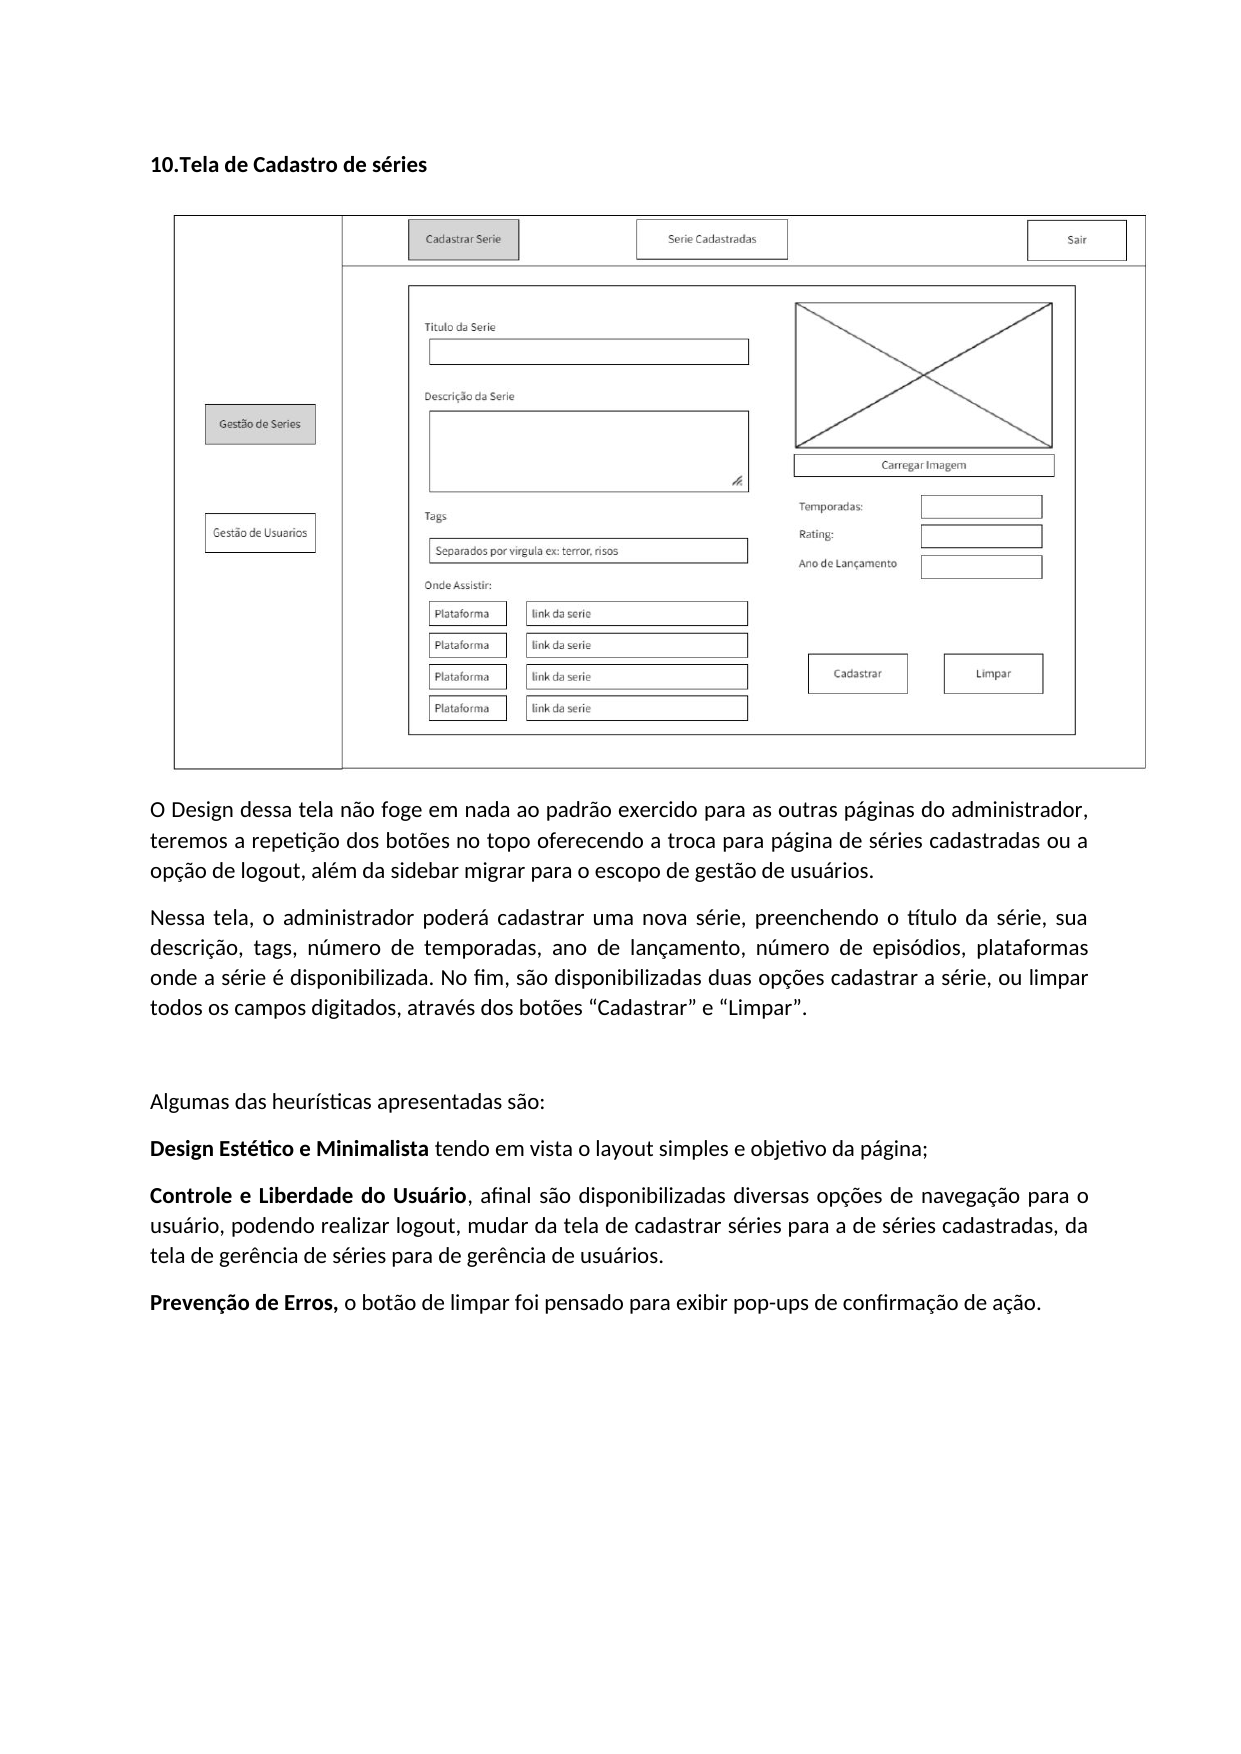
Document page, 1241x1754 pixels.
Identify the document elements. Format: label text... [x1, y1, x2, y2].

text 10.Tela de Cadastro de séries [150, 150, 1090, 178]
text Algumas das heurísticas apresentadas são: [150, 1087, 1090, 1115]
text Prevenção de Erros, o botão de limpar foi pensado para exibir pop-ups de confirmação de ação. [150, 1288, 1090, 1316]
text O Design dessa tela não foge em nada ao padrão exercido para as outras páginas do administrador, teremos a repetição dos botões no topo oferecendo a troca para página de séries cadastradas ou a opção de logout, além da sidebar migrar para o escopo de gestão de usuários. [150, 796, 1090, 884]
text Controle e Liberdade do Usuário, afinal são disponibilizadas diversas opções de navegação para o usuário, podendo realizar logout, mudar da tela de cadastrar séries para a de séries cadastradas, da tela de gerência de séries para de gerência de usuários. [150, 1181, 1090, 1269]
text Design Estético e Minimalista tendo em vista o layout simples e objetivo da página; [150, 1134, 1090, 1162]
picture [150, 196, 1201, 777]
text Nessa tela, o administrador poderá cadastrar uma nova série, preenchendo o título da série, sua descrição, tags, número de temporadas, ano de lançamento, número de episódios, plataformas onde a série é disponibilizada. No fim, são disponibilizadas duas opções cadastrar a série, ou limpar todos os campos digitados, através dos botões “Cadastrar” e “Limpar”. [150, 903, 1090, 1022]
